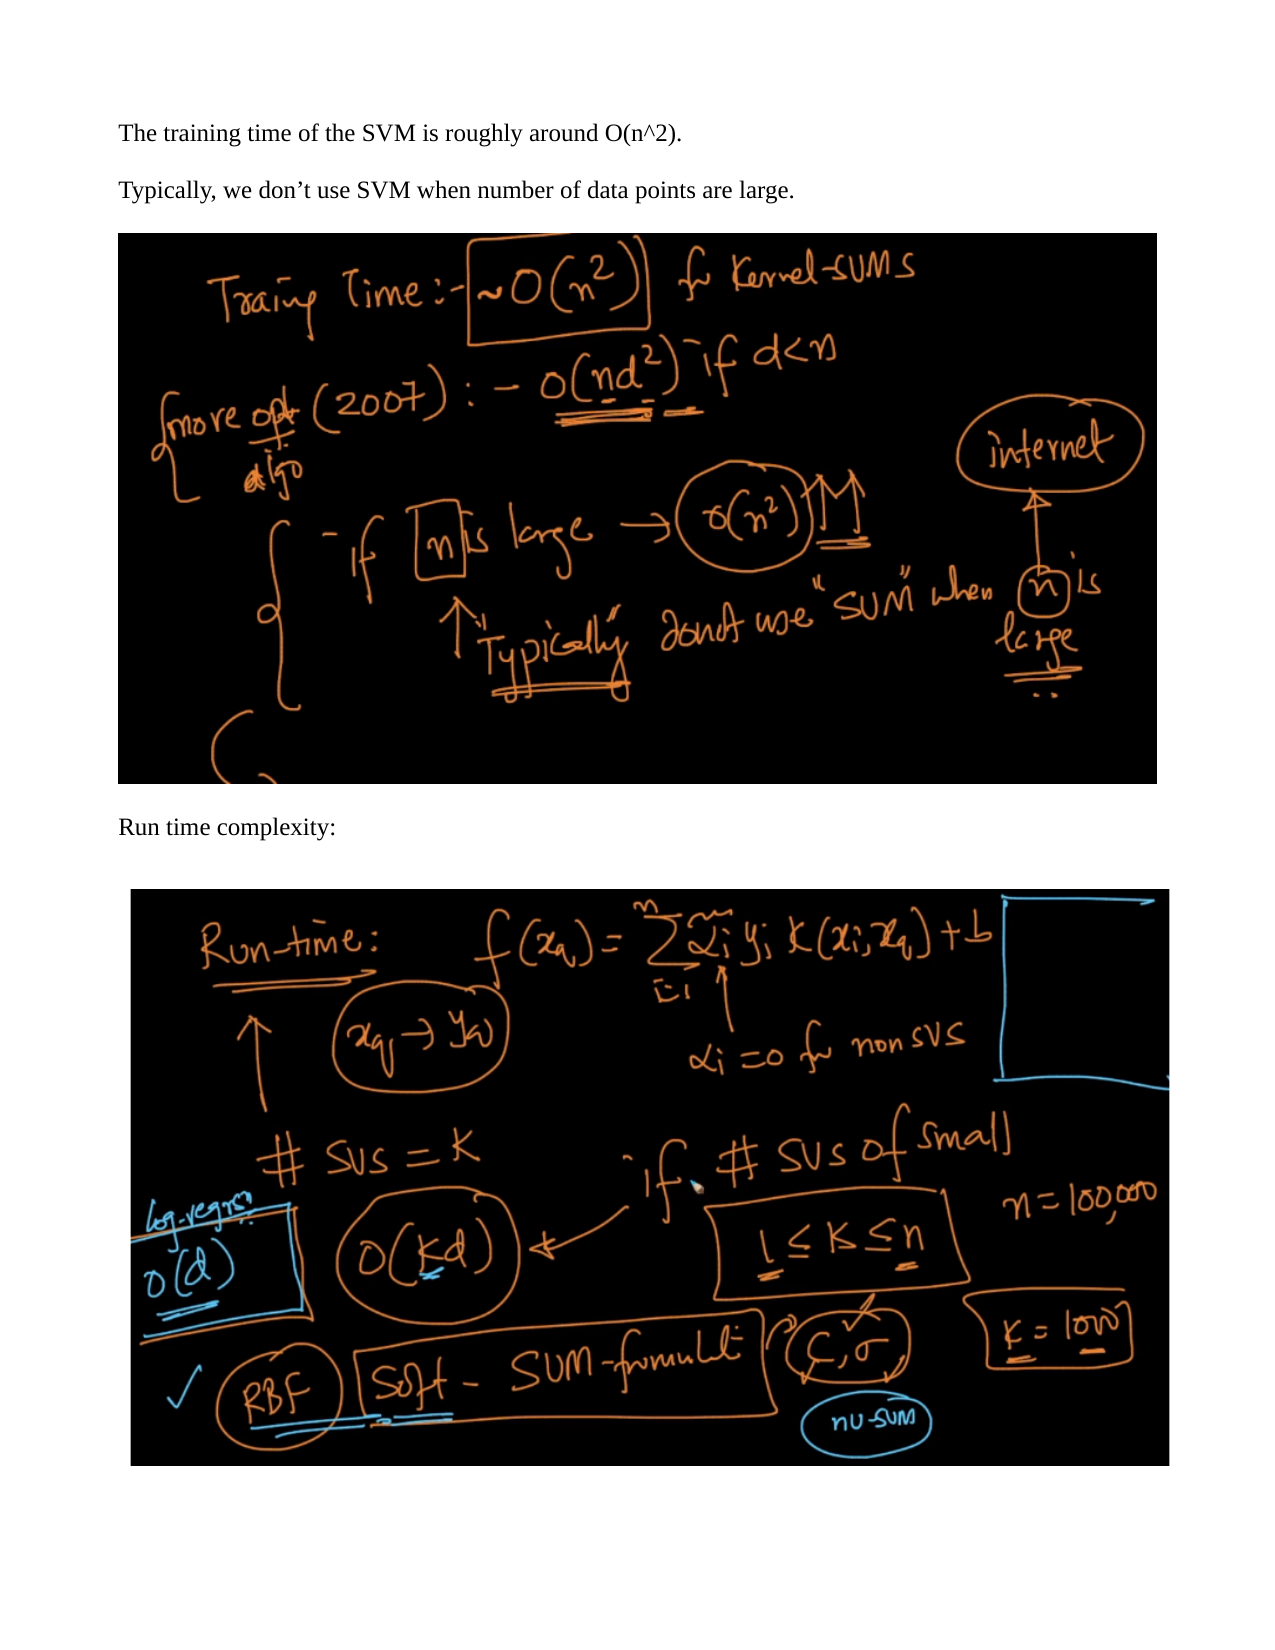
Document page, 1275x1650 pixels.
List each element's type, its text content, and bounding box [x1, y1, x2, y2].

text Run time complexity: [118, 784, 1157, 841]
text Typically, we don’t use SVM when number of data points are large. [118, 176, 1157, 204]
picture [130, 889, 1170, 1466]
text The training time of the SVM is roughly around O(n^2). [118, 118, 1157, 147]
picture [118, 233, 1157, 784]
